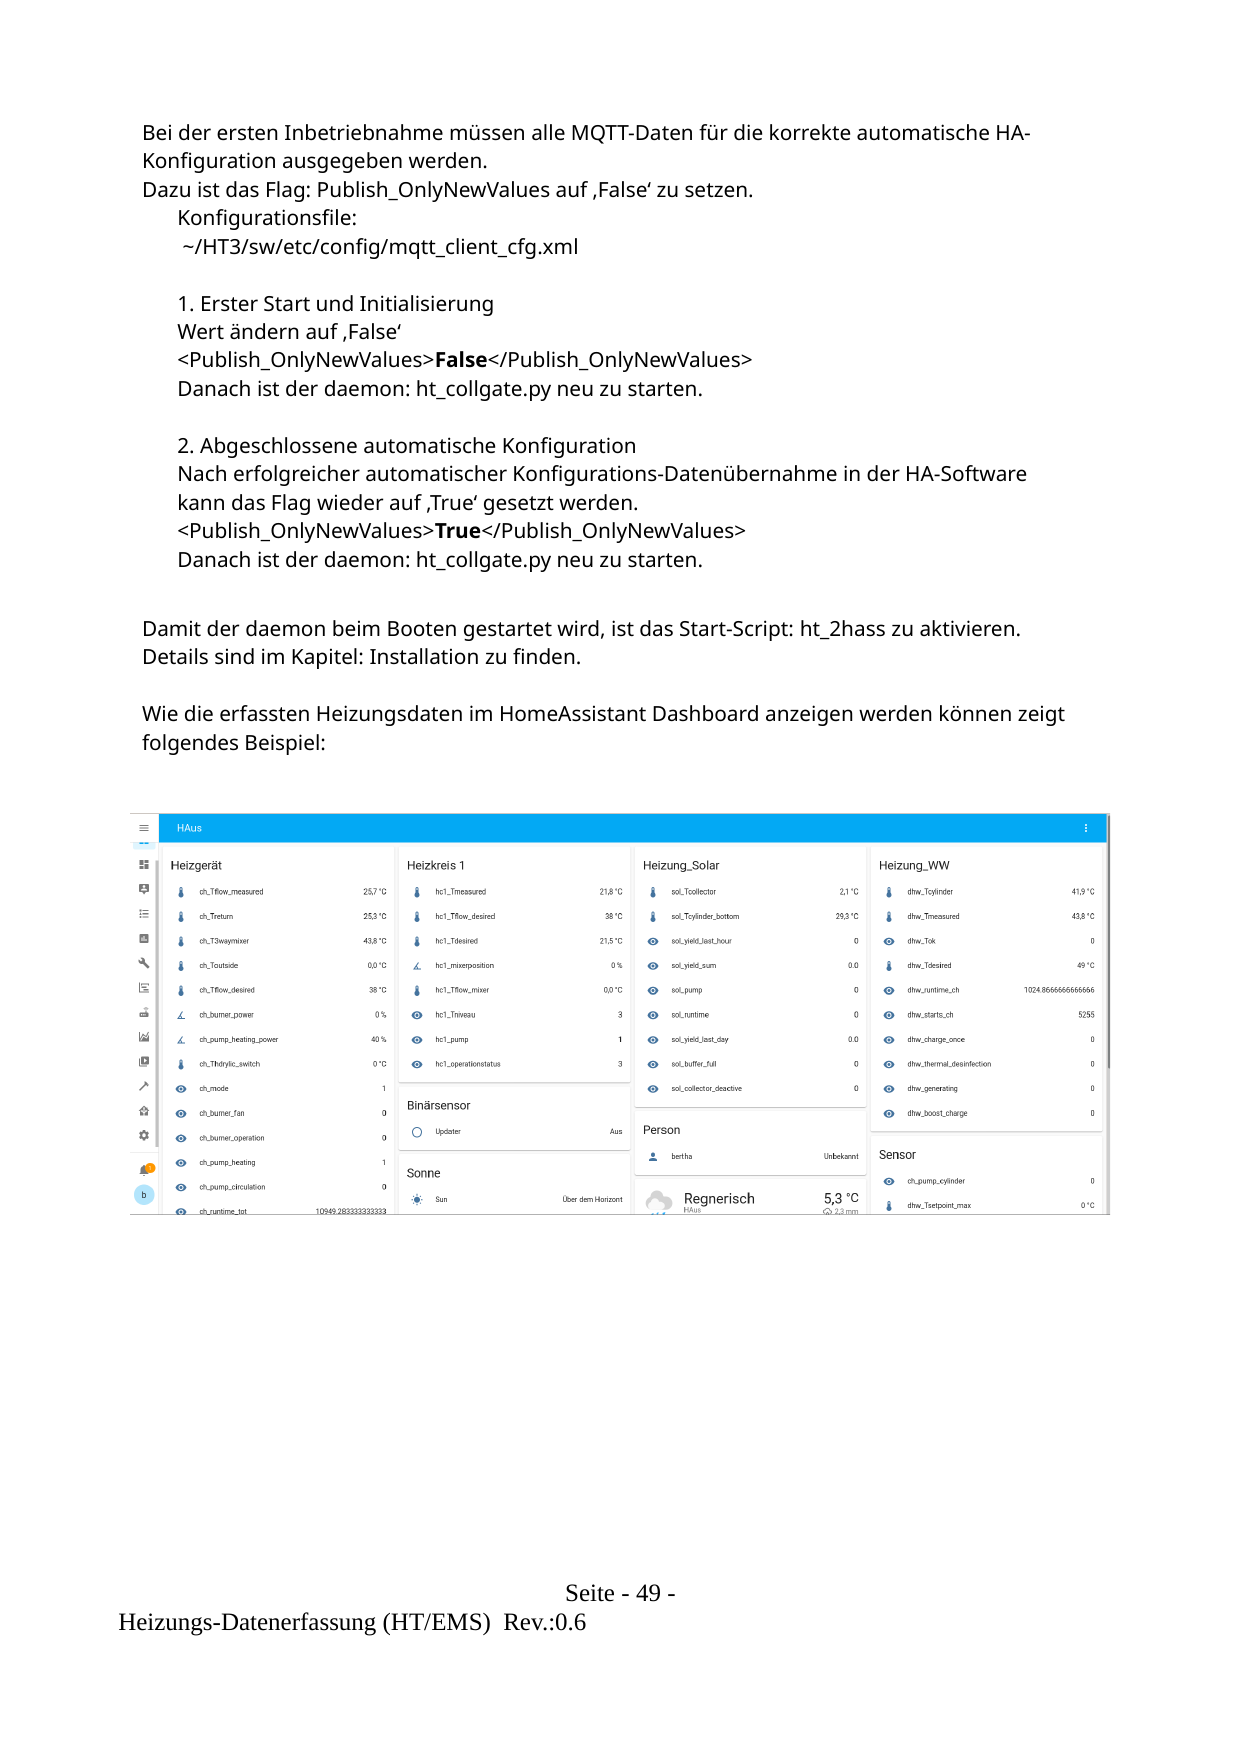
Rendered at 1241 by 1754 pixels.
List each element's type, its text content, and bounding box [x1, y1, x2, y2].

text Bei der ersten Inbetriebnahme müssen alle MQTT-Daten für die korrekte automatische HA-Konfiguration ausgegeben werden. Dazu ist das Flag: Publish_OnlyNewValues auf ‚False‘ zu setzen. Konfigurationsfile: ~/HT3/sw/etc/config/mqtt_client_cfg.xml [142, 118, 1122, 260]
text Damit der daemon beim Booten gestartet wird, ist das Start-Script: ht_2hass zu aktivieren. Details sind im Kapitel: Installation zu finden. [142, 614, 1122, 671]
text 1. Erster Start und Initialisierung [142, 289, 1122, 317]
text Danach ist der daemon: ht_collgate.py neu zu starten. [142, 374, 1122, 402]
text Wie die erfassten Heizungsdaten im HomeAssistant Dashboard anzeigen werden können zeigt folgendes Beispiel: [142, 699, 1122, 756]
text <Publish_OnlyNewValues>True</Publish_OnlyNewValues> Danach ist der daemon: ht_collgate.py neu zu starten. [142, 516, 1122, 573]
picture [130, 813, 1111, 1215]
text Nach erfolgreicher automatischer Konfigurations-Datenübernahme in der HA-Software kann das Flag wieder auf ‚True‘ gesetzt werden. [142, 459, 1122, 516]
text Wert ändern auf ‚False‘ <Publish_OnlyNewValues>False</Publish_OnlyNewValues> [142, 317, 1122, 374]
text 2. Abgeschlossene automatische Konfiguration [142, 431, 1122, 459]
